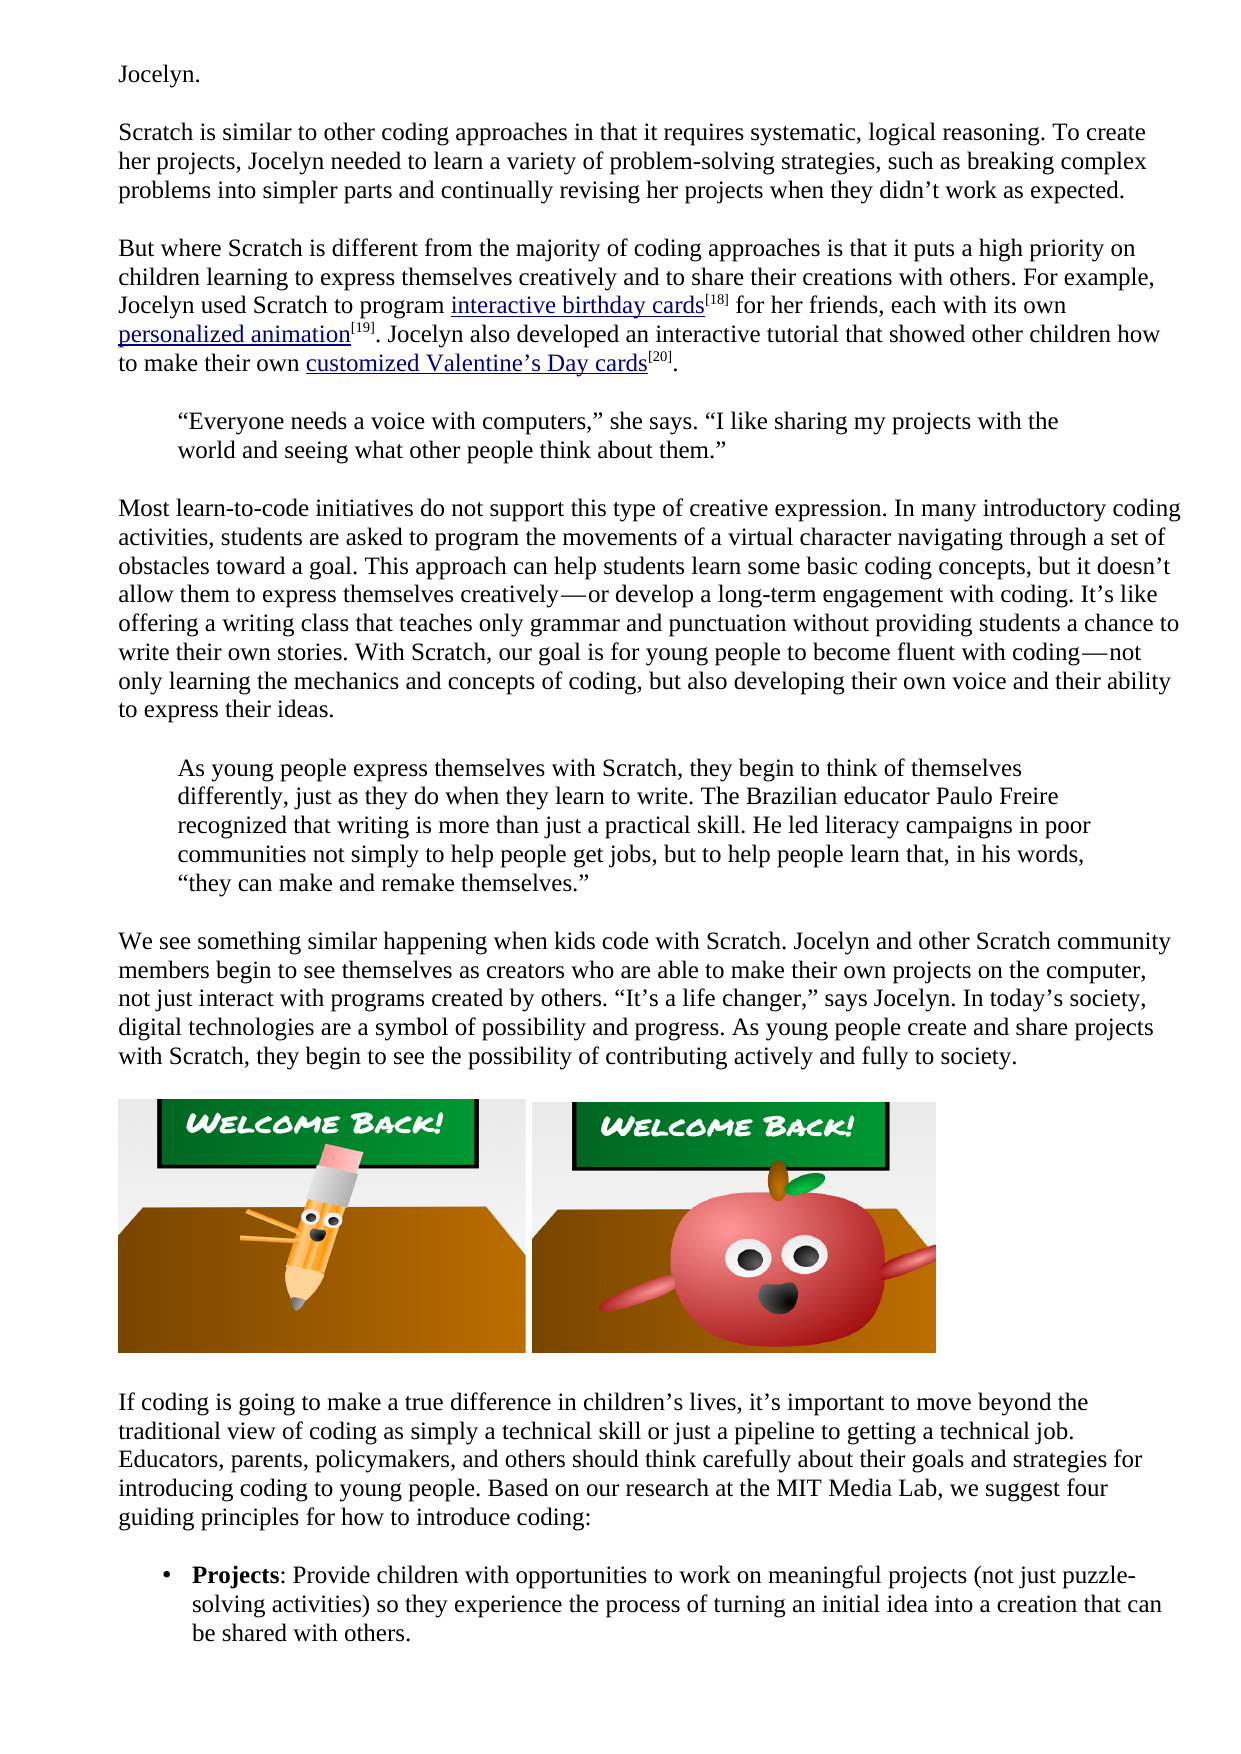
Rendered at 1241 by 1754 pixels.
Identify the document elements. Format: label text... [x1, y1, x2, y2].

text Jocelyn. [118, 59, 1181, 88]
text Scratch is similar to other coding approaches in that it requires systematic, logical reasoning. To create her projects, Jocelyn needed to learn a variety of problem-solving strategies, such as breaking complex problems into simpler parts and continually revising her projects when they didn’t work as expected. [118, 117, 1181, 203]
list Projects: Provide children with opportunities to work on meaningful projects (not just puzzle-solving activities) so they experience the process of turning an initial idea into a creation that can be shared with others. [162, 1560, 1181, 1647]
text As young people express themselves with Scratch, they begin to think of themselves differently, just as they do when they learn to write. The Brazilian educator Paulo Freire recognized that writing is more than just a practical skill. He led literacy campaigns in poor communities not simply to help people get jobs, but to help people learn that, in his words, “they can make and remake themselves.” [177, 753, 1122, 896]
text If coding is going to make a true difference in children’s lives, it’s important to move beyond the traditional view of coding as simply a technical skill or just a pipeline to getting a technical job. Educators, parents, policymakers, and others should think carefully about their goals and strategies for introducing coding to young people. Based on our research at the MIT Media Lab, we suggest four guiding principles for how to introduce coding: [118, 1387, 1181, 1531]
picture [532, 1102, 936, 1353]
text We see something similar happening when kids code with Scratch. Jocelyn and other Scratch community members begin to see themselves as creators who are able to make their own projects on the computer, not just interact with programs created by others. “It’s a life changer,” says Jocelyn. In today’s society, digital technologies are a symbol of possibility and progress. As young people create and share projects with Scratch, they begin to see the possibility of contributing actively and fully to society. [118, 926, 1181, 1070]
text “Everyone needs a voice with computers,” she says. “I like sharing my projects with the world and seeing what other people think about them.” [177, 406, 1122, 464]
text Most learn-to-code initiatives do not support this type of creative expression. In many introductory coding activities, students are asked to program the movements of a virtual character navigating through a set of obstacles toward a goal. This approach can help students learn some basic coding concepts, but it doesn’t allow them to express themselves creatively — or develop a long-term engagement with coding. It’s like offering a writing class that teaches only grammar and punctuation without providing students a chance to write their own stories. With Scratch, our goal is for young people to become fluent with coding — not only learning the mechanics and concepts of coding, but also developing their own voice and their ability to express their ideas. [118, 493, 1181, 723]
picture [118, 1099, 526, 1353]
text But where Scratch is different from the majority of coding approaches is that it puts a high priority on children learning to express themselves creatively and to share their creations with others. For example, Jocelyn used Scratch to program interactive birthday cards for her friends, each with its own personalized animation. Jocelyn also developed an interactive tutorial that showed other children how to make their own customized Valentine’s Day cards. [118, 233, 1181, 377]
